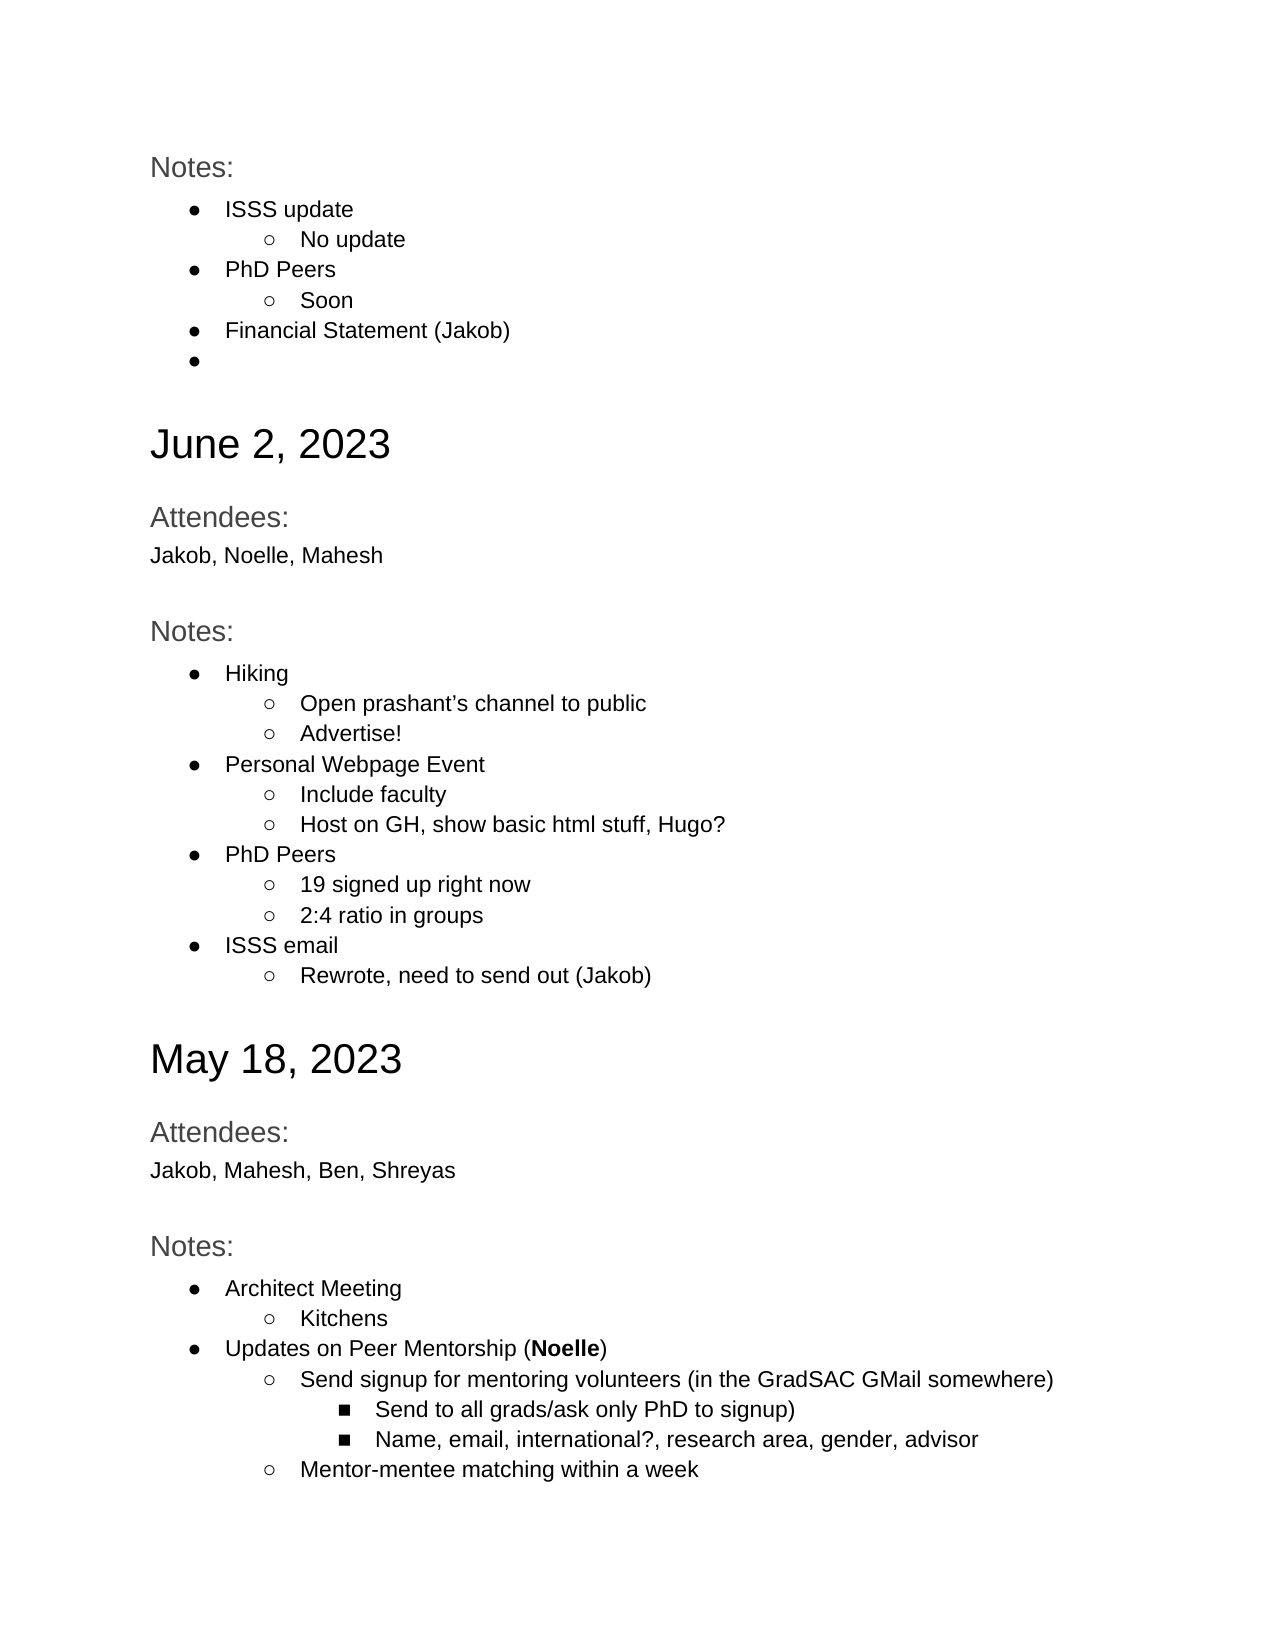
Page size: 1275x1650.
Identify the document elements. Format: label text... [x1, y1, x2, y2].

list 19 signed up right now [262, 871, 1125, 898]
text Jakob, Mahesh, Ben, Shreyas [150, 1157, 1125, 1183]
subtitle May 18, 2023 [150, 1034, 1125, 1082]
list Host on GH, show basic html stuff, Hugo? [262, 811, 1125, 837]
list Name, email, international?, research area, gender, advisor [337, 1426, 1125, 1452]
list ISSS email [187, 932, 1125, 958]
list PhD Peers [187, 256, 1125, 283]
list Include faculty [262, 781, 1125, 807]
subtitle Notes: [150, 614, 1125, 647]
list Send to all grads/ask only PhD to signup) [337, 1396, 1125, 1422]
list Advertise! [262, 720, 1125, 747]
list Architect Meeting [187, 1275, 1125, 1301]
list ISSS update [187, 196, 1125, 222]
list Financial Statement (Jakob) [187, 317, 1125, 343]
list Personal Webpage Event [187, 751, 1125, 777]
list Send signup for mentoring volunteers (in the GradSAC GMail somewhere) [262, 1366, 1125, 1392]
subtitle Attendees: [150, 500, 1125, 534]
list Kitchens [262, 1305, 1125, 1332]
list Mentor-mentee matching within a week [262, 1456, 1125, 1483]
list Open prashant’s channel to public [262, 690, 1125, 717]
subtitle Notes: [150, 150, 1125, 183]
list Updates on Peer Mentorship (Noelle) [187, 1335, 1125, 1362]
list Soon [262, 287, 1125, 313]
list No update [262, 226, 1125, 253]
text Jakob, Noelle, Mahesh [150, 542, 1125, 568]
list PhD Peers [187, 841, 1125, 868]
list 2:4 ratio in groups [262, 902, 1125, 928]
list Hiking [187, 660, 1125, 686]
subtitle June 2, 2023 [150, 419, 1125, 467]
subtitle Attendees: [150, 1115, 1125, 1149]
subtitle Notes: [150, 1229, 1125, 1262]
list Rewrote, need to send out (Jakob) [262, 962, 1125, 988]
